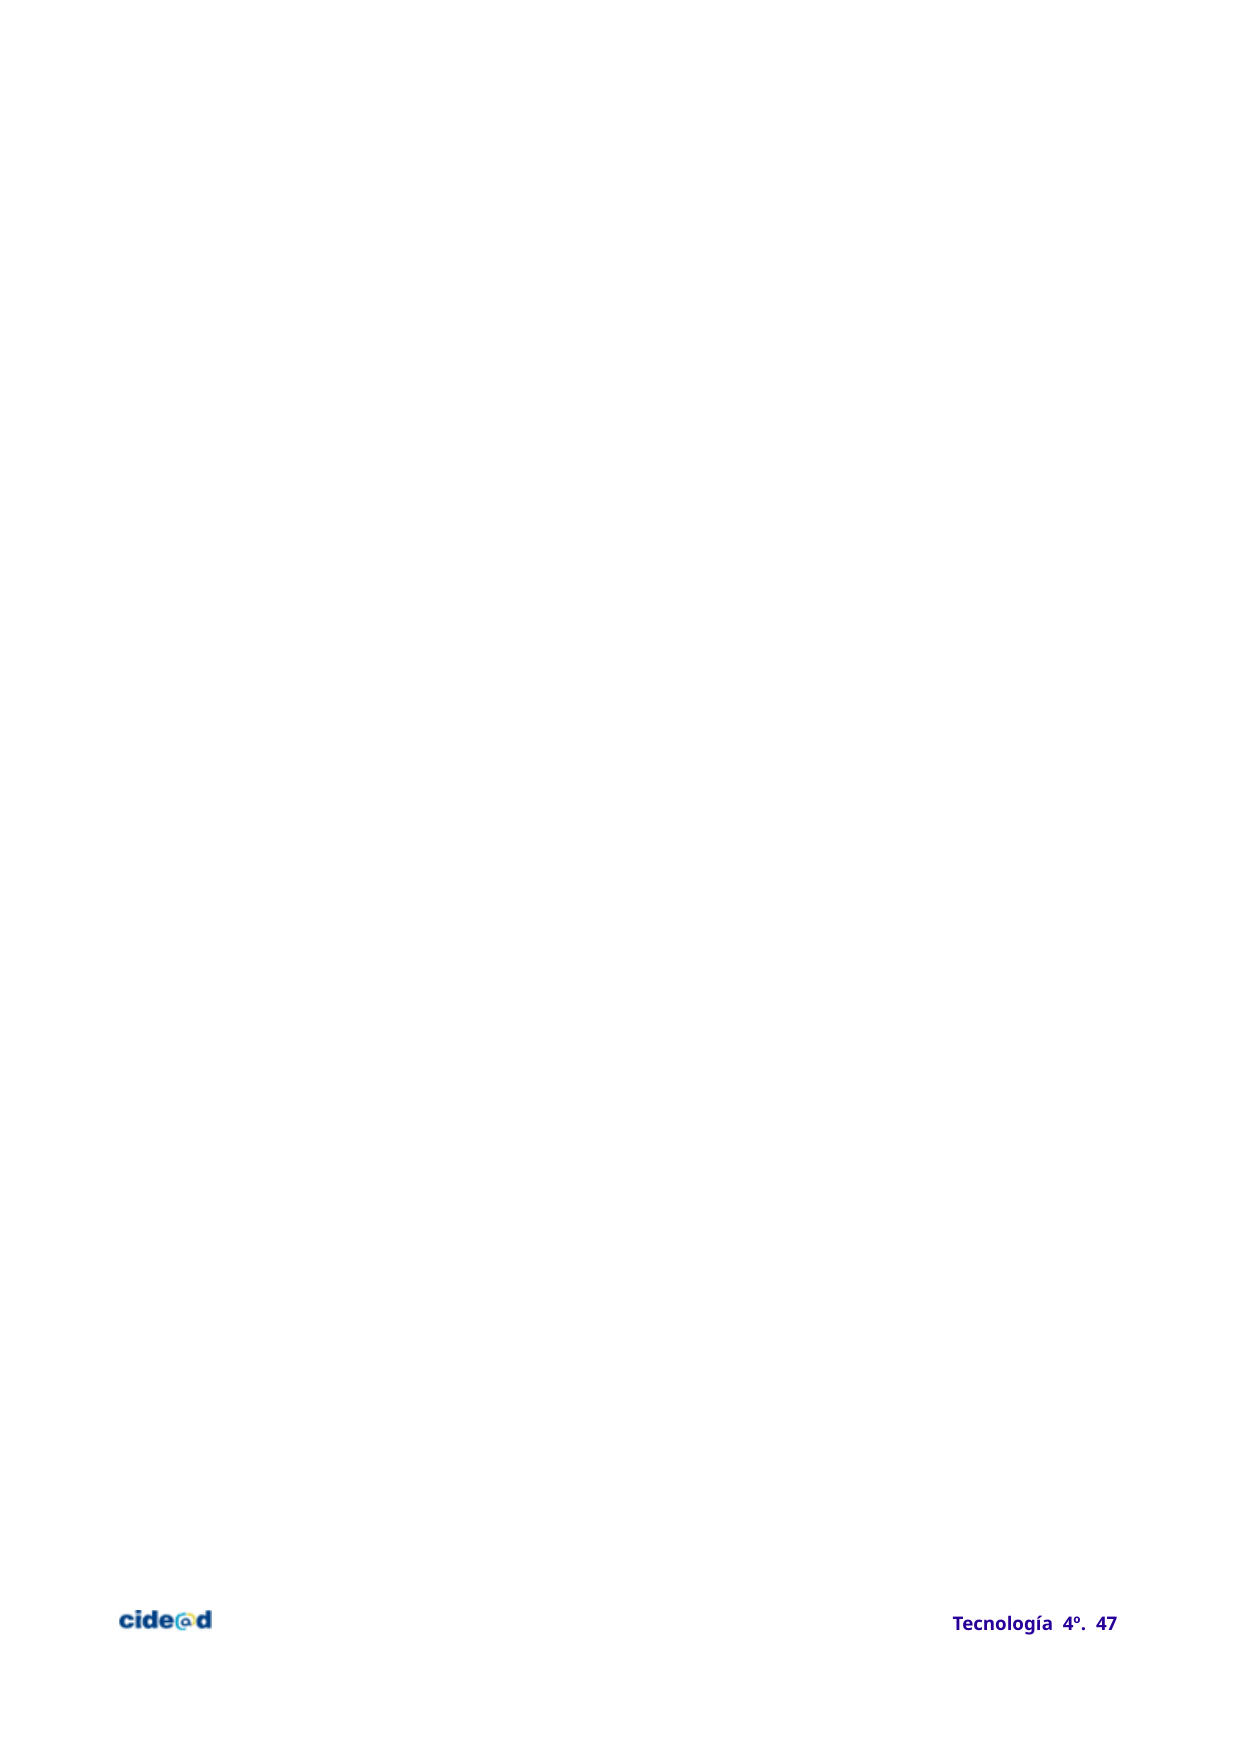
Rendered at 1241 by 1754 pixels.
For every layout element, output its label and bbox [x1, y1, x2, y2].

picture [118, 1610, 212, 1632]
